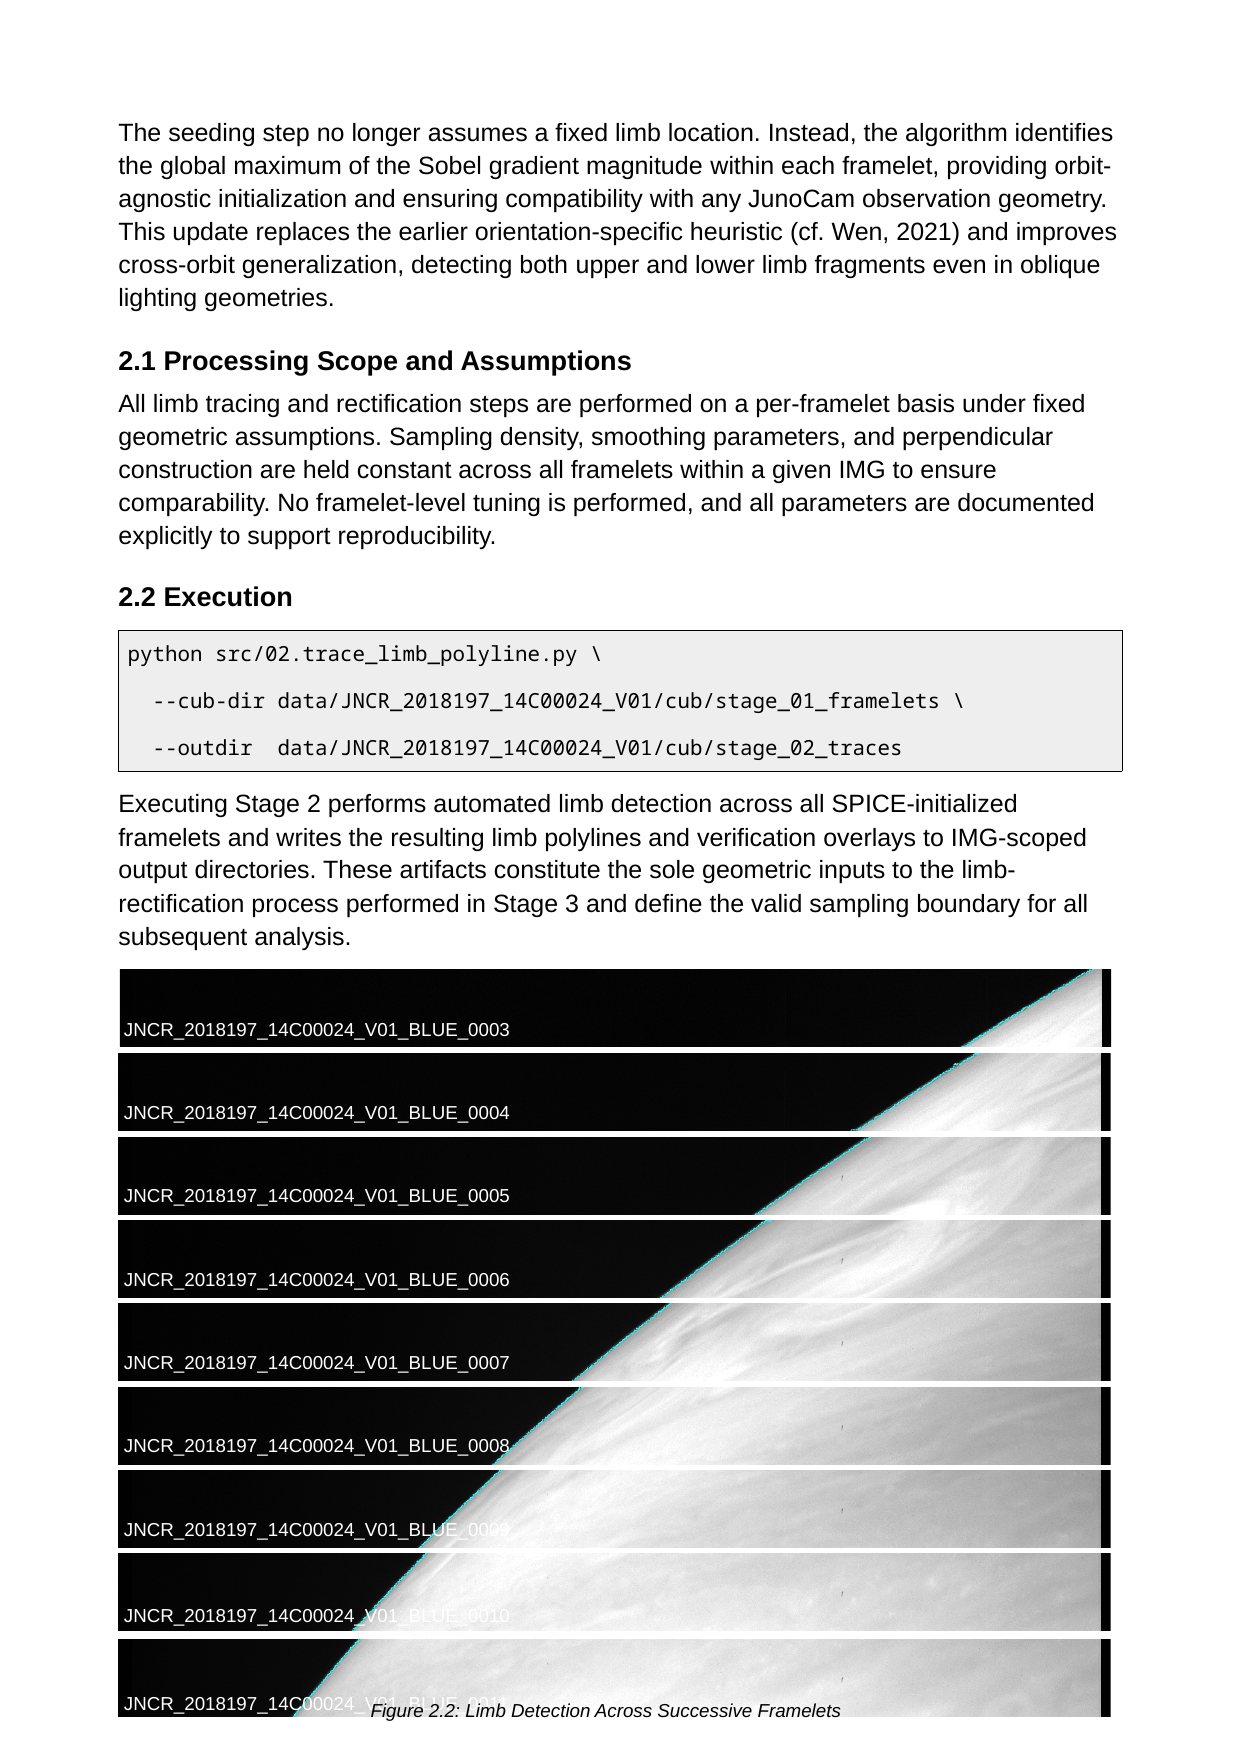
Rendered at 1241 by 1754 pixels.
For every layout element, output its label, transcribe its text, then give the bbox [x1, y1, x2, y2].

picture [118, 1137, 1111, 1215]
picture [514, 1706, 522, 1716]
picture [372, 1710, 384, 1717]
picture [468, 1708, 477, 1717]
picture [118, 1639, 1111, 1717]
picture [118, 1220, 1111, 1298]
text All limb tracing and rectification steps are performed on a per-framelet basis under fixed geometric assumptions. Sampling density, smoothing parameters, and perpendicular construction are held constant across all framelets within a given IMG to ensure comparability. No framelet-level tuning is performed, and all parameters are documented explicitly to support reproducibility. [118, 389, 1122, 550]
picture [487, 1708, 492, 1717]
picture [379, 1698, 385, 1709]
picture [470, 1698, 476, 1709]
picture [571, 1708, 577, 1716]
text --outdir data/JNCR_2018197_14C00024_V01/cub/stage_02_traces [119, 724, 1122, 771]
picture [118, 1387, 1111, 1465]
picture [480, 1698, 486, 1708]
picture [388, 1710, 394, 1717]
subtitle 2.2 Execution [118, 581, 1122, 613]
text --cub-dir data/JNCR_2018197_14C00024_V01/cub/stage_01_framelets \ [119, 677, 1122, 714]
picture [625, 1708, 631, 1716]
picture [118, 1053, 1111, 1131]
picture [793, 1708, 798, 1717]
picture [497, 1710, 503, 1717]
picture [118, 1303, 1111, 1381]
picture [118, 1470, 1111, 1548]
text The seeding step no longer assumes a fixed limb location. Instead, the algorithm identifies the global maximum of the Sobel gradient magnitude within each framelet, providing orbit-agnostic initialization and ensuring compatibility with any JunoCam observation geometry. This update replaces the earlier orientation-specific heuristic (cf. Wen, 2021) and improves cross-orbit generalization, detecting both upper and lower limb fragments even in oblique lighting geometries. [118, 118, 1122, 312]
subtitle 2.1 Processing Scope and Assumptions [118, 345, 1122, 377]
picture [119, 969, 1112, 1047]
text python src/02.trace_limb_polyline.py \ [119, 631, 1122, 667]
picture [409, 1710, 415, 1717]
picture [118, 1553, 1111, 1631]
text Executing Stage 2 performs automated limb detection across all SPICE-initialized framelets and writes the resulting limb polylines and verification overlays to IMG-scoped output directories. These artifacts constitute the sole geometric inputs to the limb-rectification process performed in Stage 3 and define the valid sampling boundary for all subsequent analysis. [118, 789, 1122, 950]
